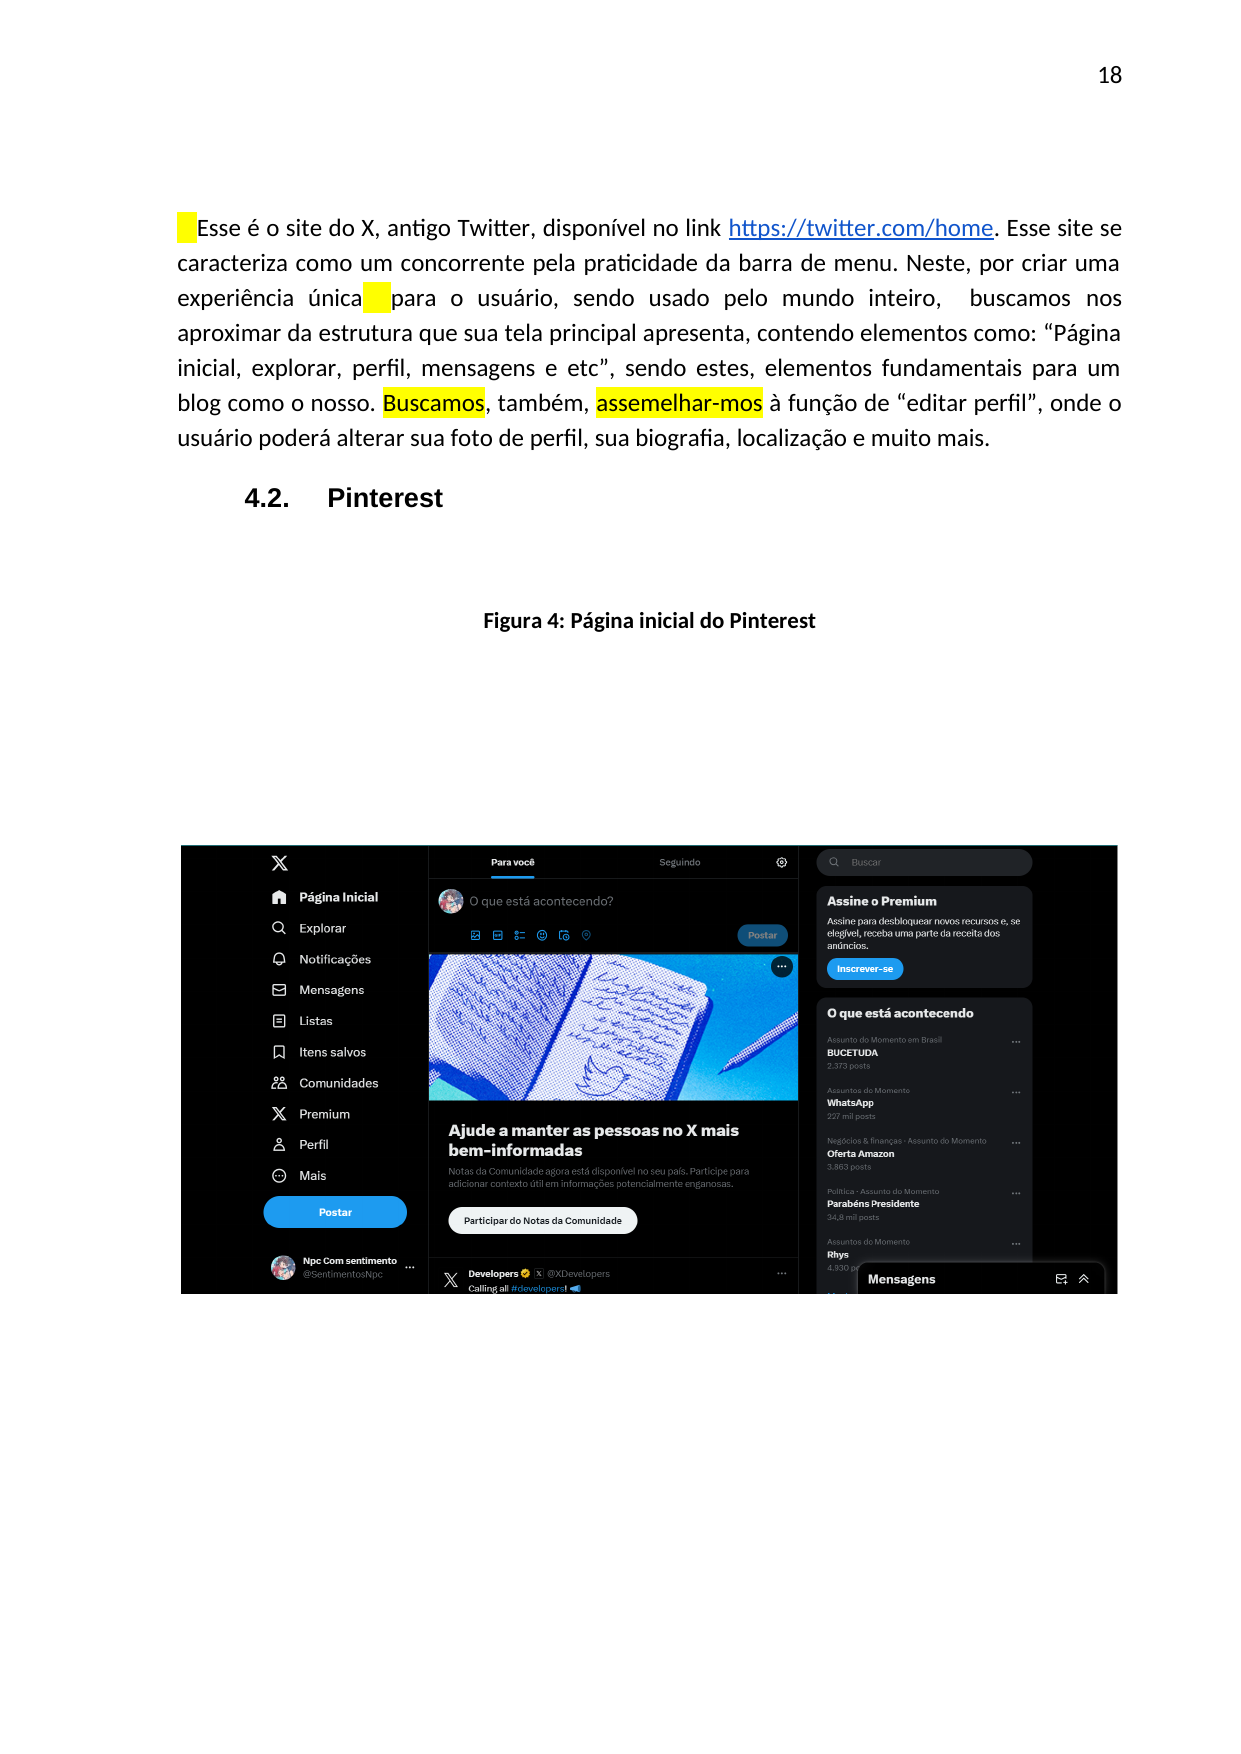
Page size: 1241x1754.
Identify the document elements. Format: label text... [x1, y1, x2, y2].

text Esse é o site do X, antigo Twitter, disponível no link https://twitter.com/home. Esse site se caracteriza como um concorrente pela praticidade da barra de menu. Neste, por criar uma experiência única para o usuário, sendo usado pelo mundo inteiro, buscamos nos aproximar da estrutura que sua tela principal apresenta, contendo elementos como: “Página inicial, explorar, perfil, mensagens e etc”, sendo estes, elementos fundamentais para um blog como o nosso. Buscamos, também, assemelhar-mos à função de “editar perfil”, onde o usuário poderá alterar sua foto de perfil, sua biografia, localização e muito mais. [177, 278, 1122, 317]
subtitle Figura 4: Página inicial do Pinterest [177, 606, 1122, 634]
text Esse é o site do X, antigo Twitter, disponível no link https://twitter.com/home. Esse site se caracteriza como um concorrente pela praticidade da barra de menu. Neste, por criar uma experiência única para o usuário, sendo usado pelo mundo inteiro, buscamos nos aproximar da estrutura que sua tela principal apresenta, contendo elementos como: “Página inicial, explorar, perfil, mensagens e etc”, sendo estes, elementos fundamentais para um blog como o nosso. Buscamos, também, assemelhar-mos à função de “editar perfil”, onde o usuário poderá alterar sua foto de perfil, sua biografia, localização e muito mais. [177, 383, 1122, 453]
picture [181, 845, 1118, 1294]
subtitle Pinterest [289, 482, 1122, 513]
text Esse é o site do X, antigo Twitter, disponível no link https://twitter.com/home. Esse site se caracteriza como um concorrente pela praticidade da barra de menu. Neste, por criar uma experiência única para o usuário, sendo usado pelo mundo inteiro, buscamos nos aproximar da estrutura que sua tela principal apresenta, contendo elementos como: “Página inicial, explorar, perfil, mensagens e etc”, sendo estes, elementos fundamentais para um blog como o nosso. Buscamos, também, assemelhar-mos à função de “editar perfil”, onde o usuário poderá alterar sua foto de perfil, sua biografia, localização e muito mais. [177, 212, 1122, 247]
